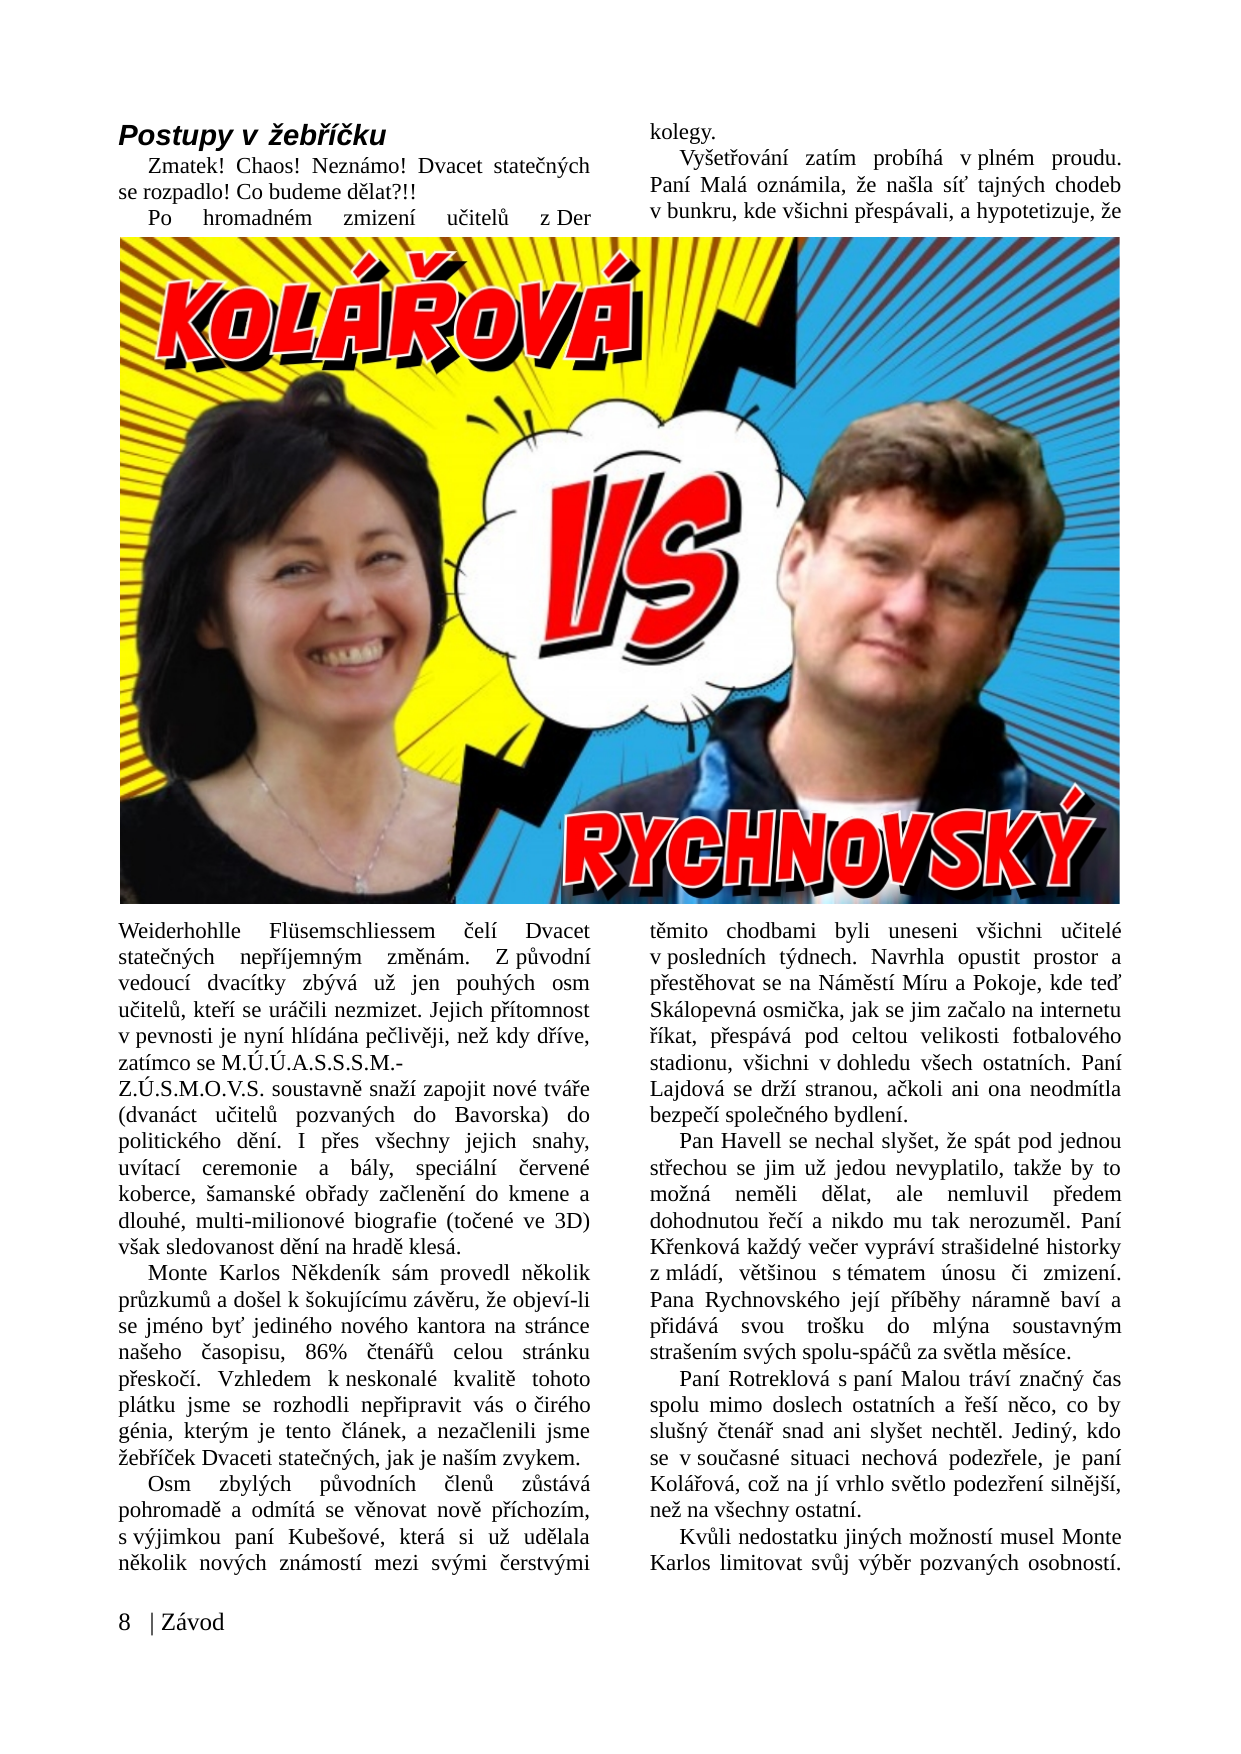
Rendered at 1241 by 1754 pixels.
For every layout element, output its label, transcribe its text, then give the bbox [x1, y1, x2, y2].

text Po hromadném zmizení učitelů z Der Weiderhohlle Flüsemschliessem čelí Dvacet statečných nepříjemným změnám. Z původní vedoucí dvacítky zbývá už jen pouhých osm učitelů, kteří se uráčili nezmizet. Jejich přítomnost v pevnosti je nyní hlídána pečlivěji, než kdy dříve, zatímco se M.Ú.Ú.A.S.S.S.M.- [118, 204, 591, 1075]
text Kvůli nedostatku jiných možností musel Monte Karlos limitovat svůj výběr pozvaných osobností. [649, 1523, 1122, 1576]
text Monte Karlos Někdeník sám provedl několik průzkumů a došel k šokujícímu závěru, že objeví-li se jméno byť jediného nového kantora na stránce našeho časopisu, 86% čtenářů celou stránku přeskočí. Vzhledem k neskonalé kvalitě tohoto plátku jsme se rozhodli nepřipravit vás o čirého génia, kterým je tento článek, a nezačlenili jsme žebříček Dvaceti statečných, jak je naším zvykem. [118, 1259, 591, 1470]
subtitle Postupy v žebříčku [118, 118, 591, 152]
text Osm zbylých původních členů zůstává pohromadě a odmítá se věnovat nově příchozím, s výjimkou paní Kubešové, která si už udělala několik nových známostí mezi svými čerstvými [118, 1470, 591, 1576]
text Z.Ú.S.M.O.V.S. soustavně snaží zapojit nové tváře (dvanáct učitelů pozvaných do Bavorska) do politického dění. I přes všechny jejich snahy, uvítací ceremonie a bály, speciální červené koberce, šamanské obřady začlenění do kmene a dlouhé, multi-milionové biografie (točené ve 3D) však sledovanost dění na hradě klesá. [118, 1075, 591, 1259]
picture [120, 237, 1120, 903]
text Paní Rotreklová s paní Malou tráví značný čas spolu mimo doslech ostatních a řeší něco, co by slušný čtenář snad ani slyšet nechtěl. Jediný, kdo se v současné situaci nechová podezřele, je paní Kolářová, což na jí vrhlo světlo podezření silnější, než na všechny ostatní. [649, 1365, 1122, 1523]
text Zmatek! Chaos! Neznámo! Dvacet statečných se rozpadlo! Co budeme dělat?!! [118, 152, 591, 204]
text Vyšetřování zatím probíhá v plném proudu. Paní Malá oznámila, že našla síť tajných chodeb v bunkru, kde všichni přespávali, a hypotetizuje, že těmito chodbami byli uneseni všichni učitelé v posledních týdnech. Navrhla opustit prostor a přestěhovat se na Náměstí Míru a Pokoje, kde teď Skálopevná osmička, jak se jim začalo na internetu říkat, přespává pod celtou velikosti fotbalového stadionu, všichni v dohledu všech ostatních. Paní Lajdová se drží stranou, ačkoli ani ona neodmítla bezpečí společného bydlení. [649, 144, 1122, 1128]
text Pan Havell se nechal slyšet, že spát pod jednou střechou se jim už jedou nevyplatilo, takže by to možná neměli dělat, ale nemluvil předem dohodnutou řečí a nikdo mu tak nerozuměl. Paní Křenková každý večer vypráví strašidelné historky z mládí, většinou s tématem únosu či zmizení. Pana Rychnovského její příběhy náramně baví a přidává svou trošku do mlýna soustavným strašením svých spolu-spáčů za světla měsíce. [649, 1128, 1122, 1365]
text kolegy. [649, 118, 1122, 144]
